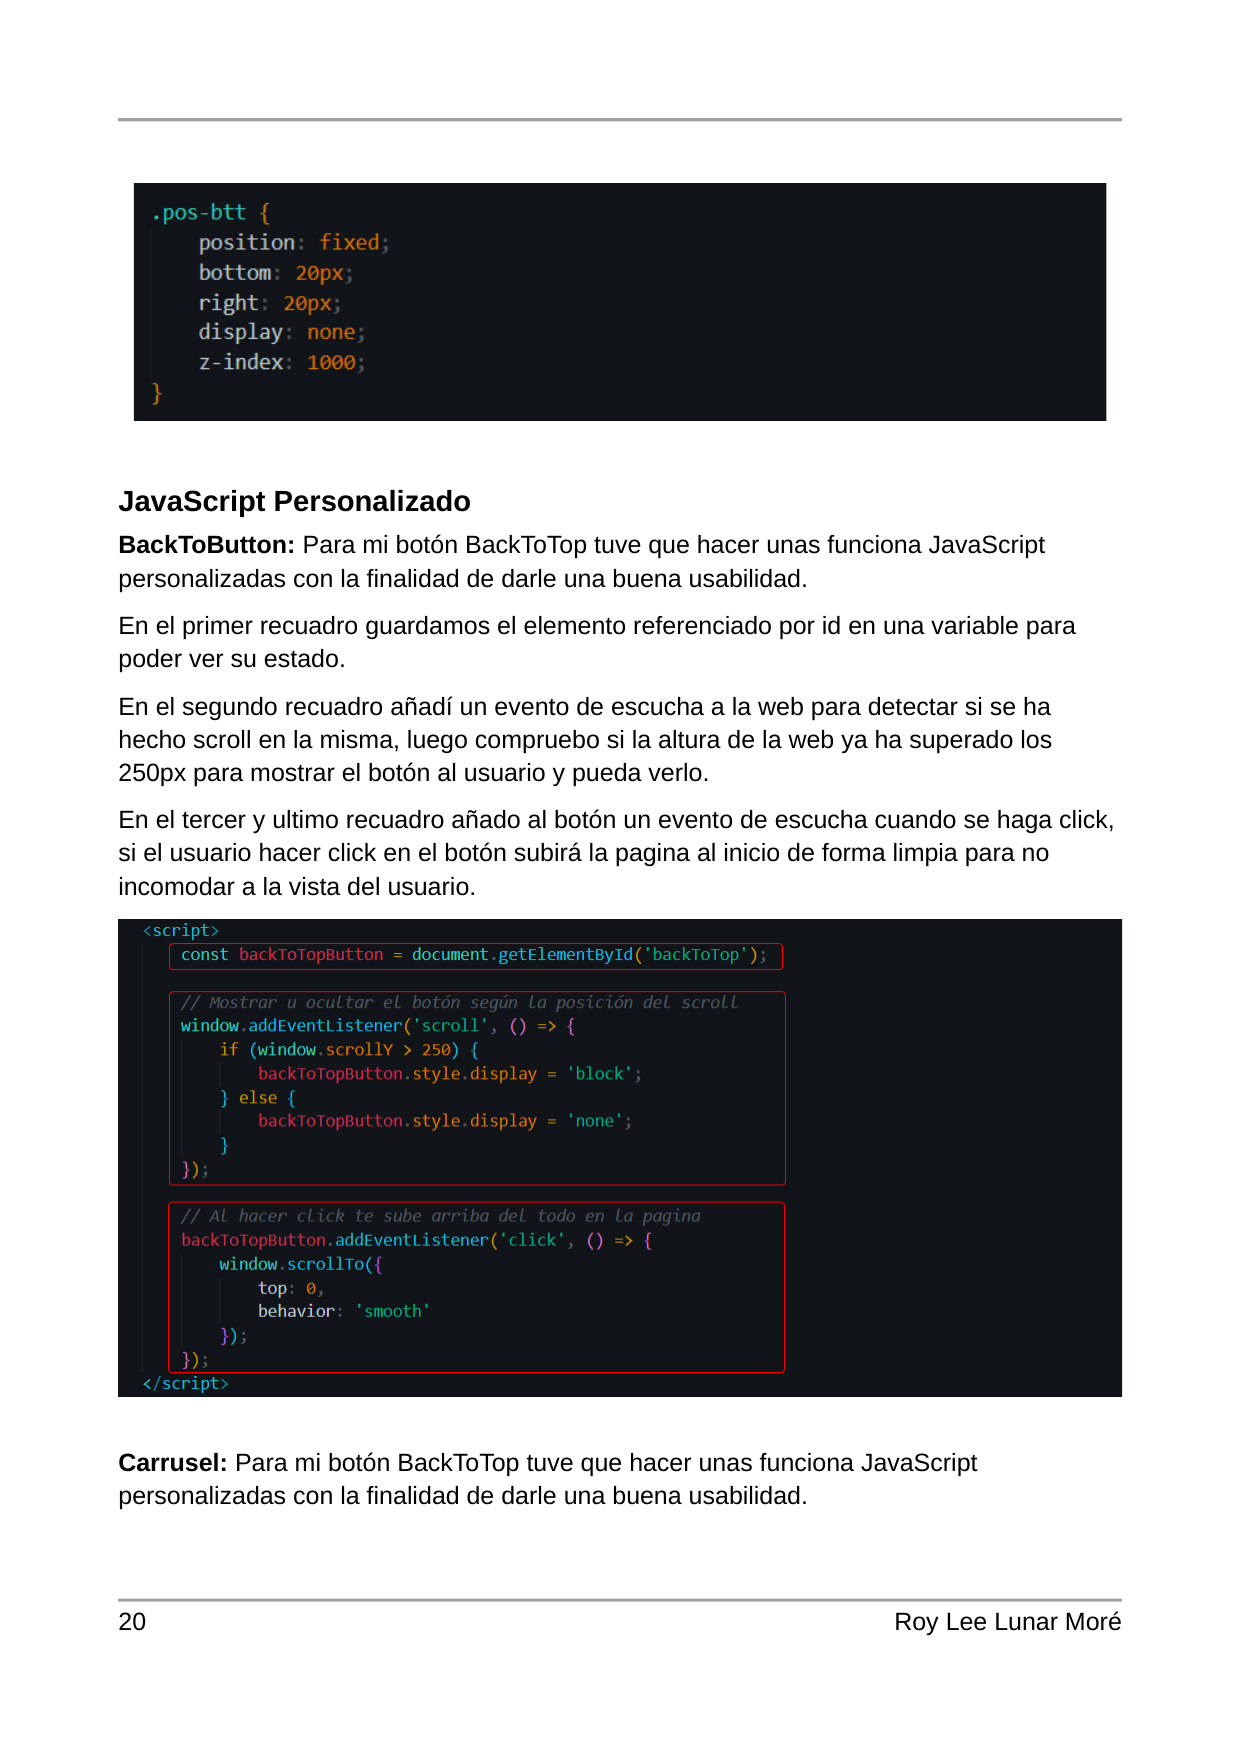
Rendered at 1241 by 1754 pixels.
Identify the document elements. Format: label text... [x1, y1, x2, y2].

text En el tercer y ultimo recuadro añado al botón un evento de escucha cuando se haga click, si el usuario hacer click en el botón subirá la pagina al inicio de forma limpia para no incomodar a la vista del usuario. [118, 805, 1122, 900]
text En el primer recuadro guardamos el elemento referenciado por id en una variable para poder ver su estado. [118, 611, 1122, 673]
text Carrusel: Para mi botón BackToTop tuve que hacer unas funciona JavaScript personalizadas con la finalidad de darle una buena usabilidad. [118, 1448, 1122, 1510]
subtitle JavaScript Personalizado [118, 484, 1122, 518]
picture [133, 183, 1107, 421]
text En el segundo recuadro añadí un evento de escucha a la web para detectar si se ha hecho scroll en la misma, luego compruebo si la altura de la web ya ha superado los 250px para mostrar el botón al usuario y pueda verlo. [118, 692, 1122, 787]
text BackToButton: Para mi botón BackToTop tuve que hacer unas funciona JavaScript personalizadas con la finalidad de darle una buena usabilidad. [118, 531, 1122, 592]
picture [118, 919, 1123, 1397]
